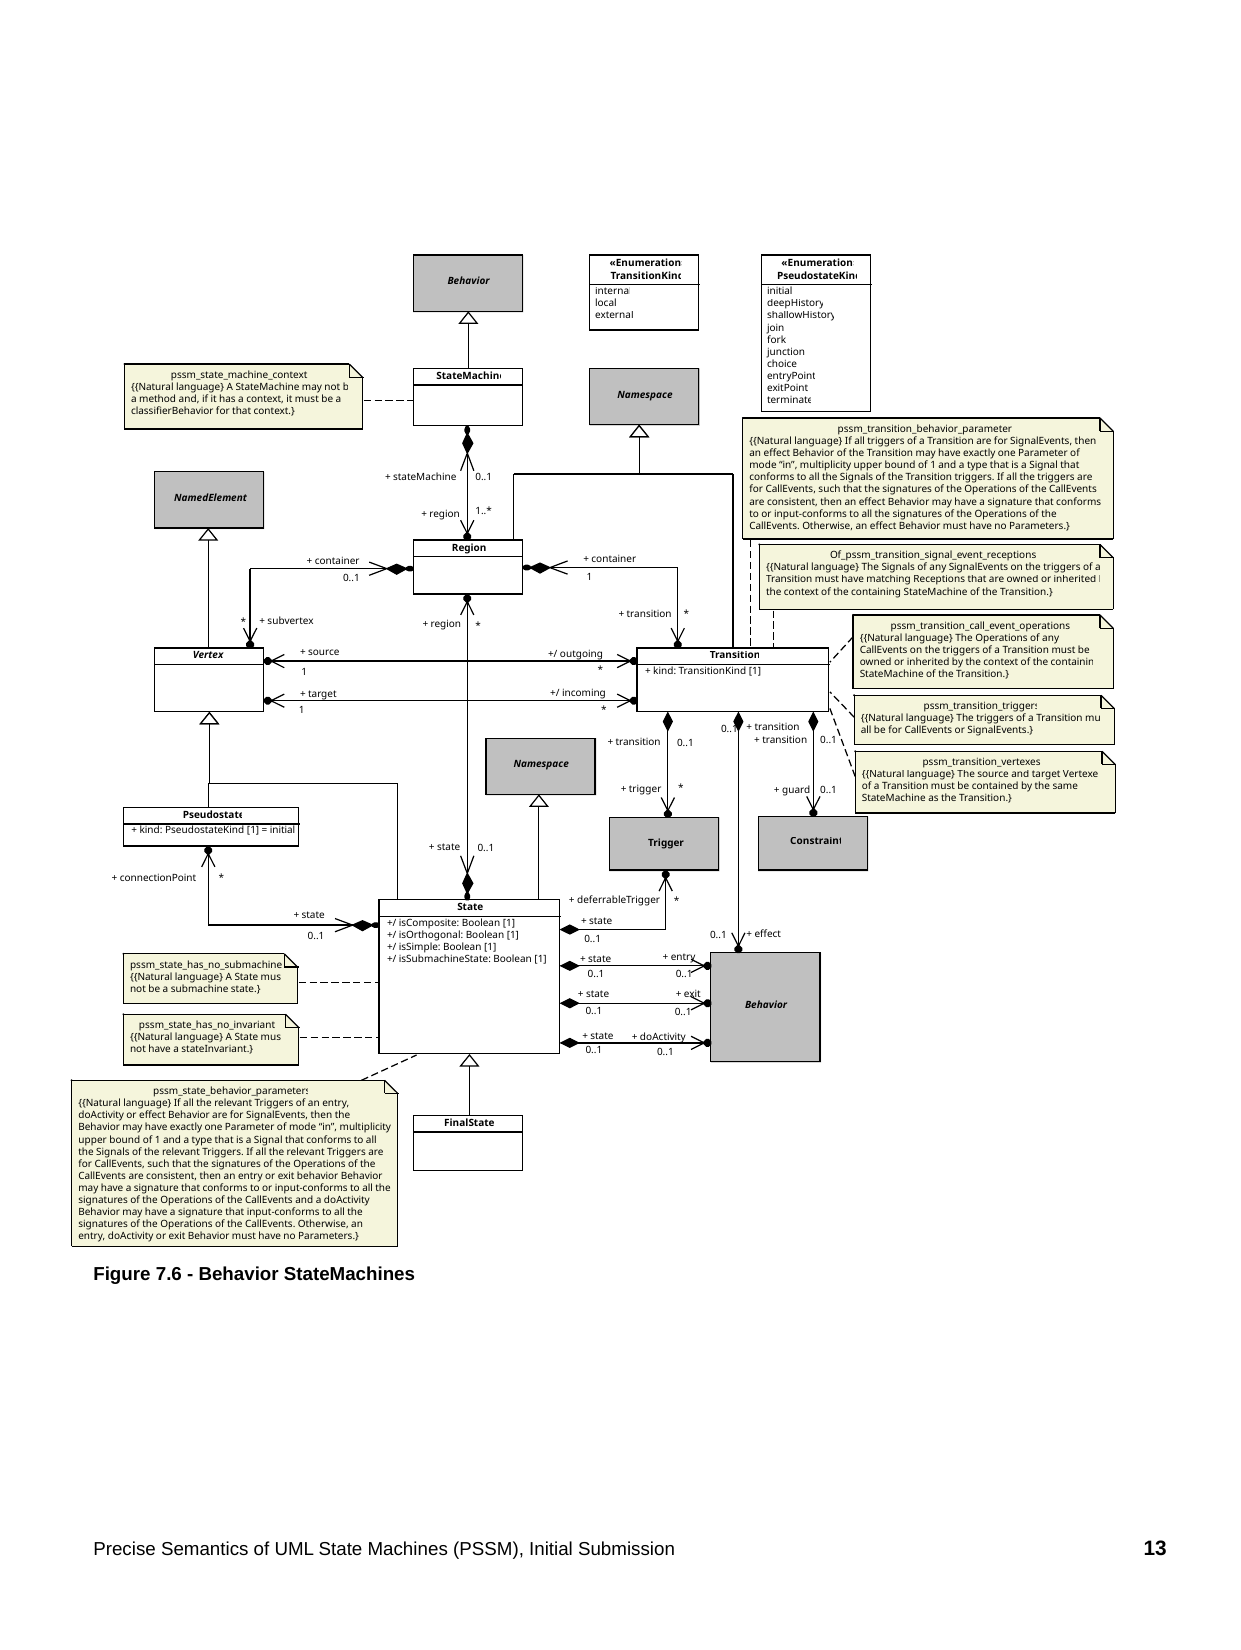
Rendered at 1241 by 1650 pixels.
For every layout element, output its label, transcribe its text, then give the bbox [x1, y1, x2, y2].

text Figure 7.6 - Behavior StateMachines [93, 243, 1095, 1284]
